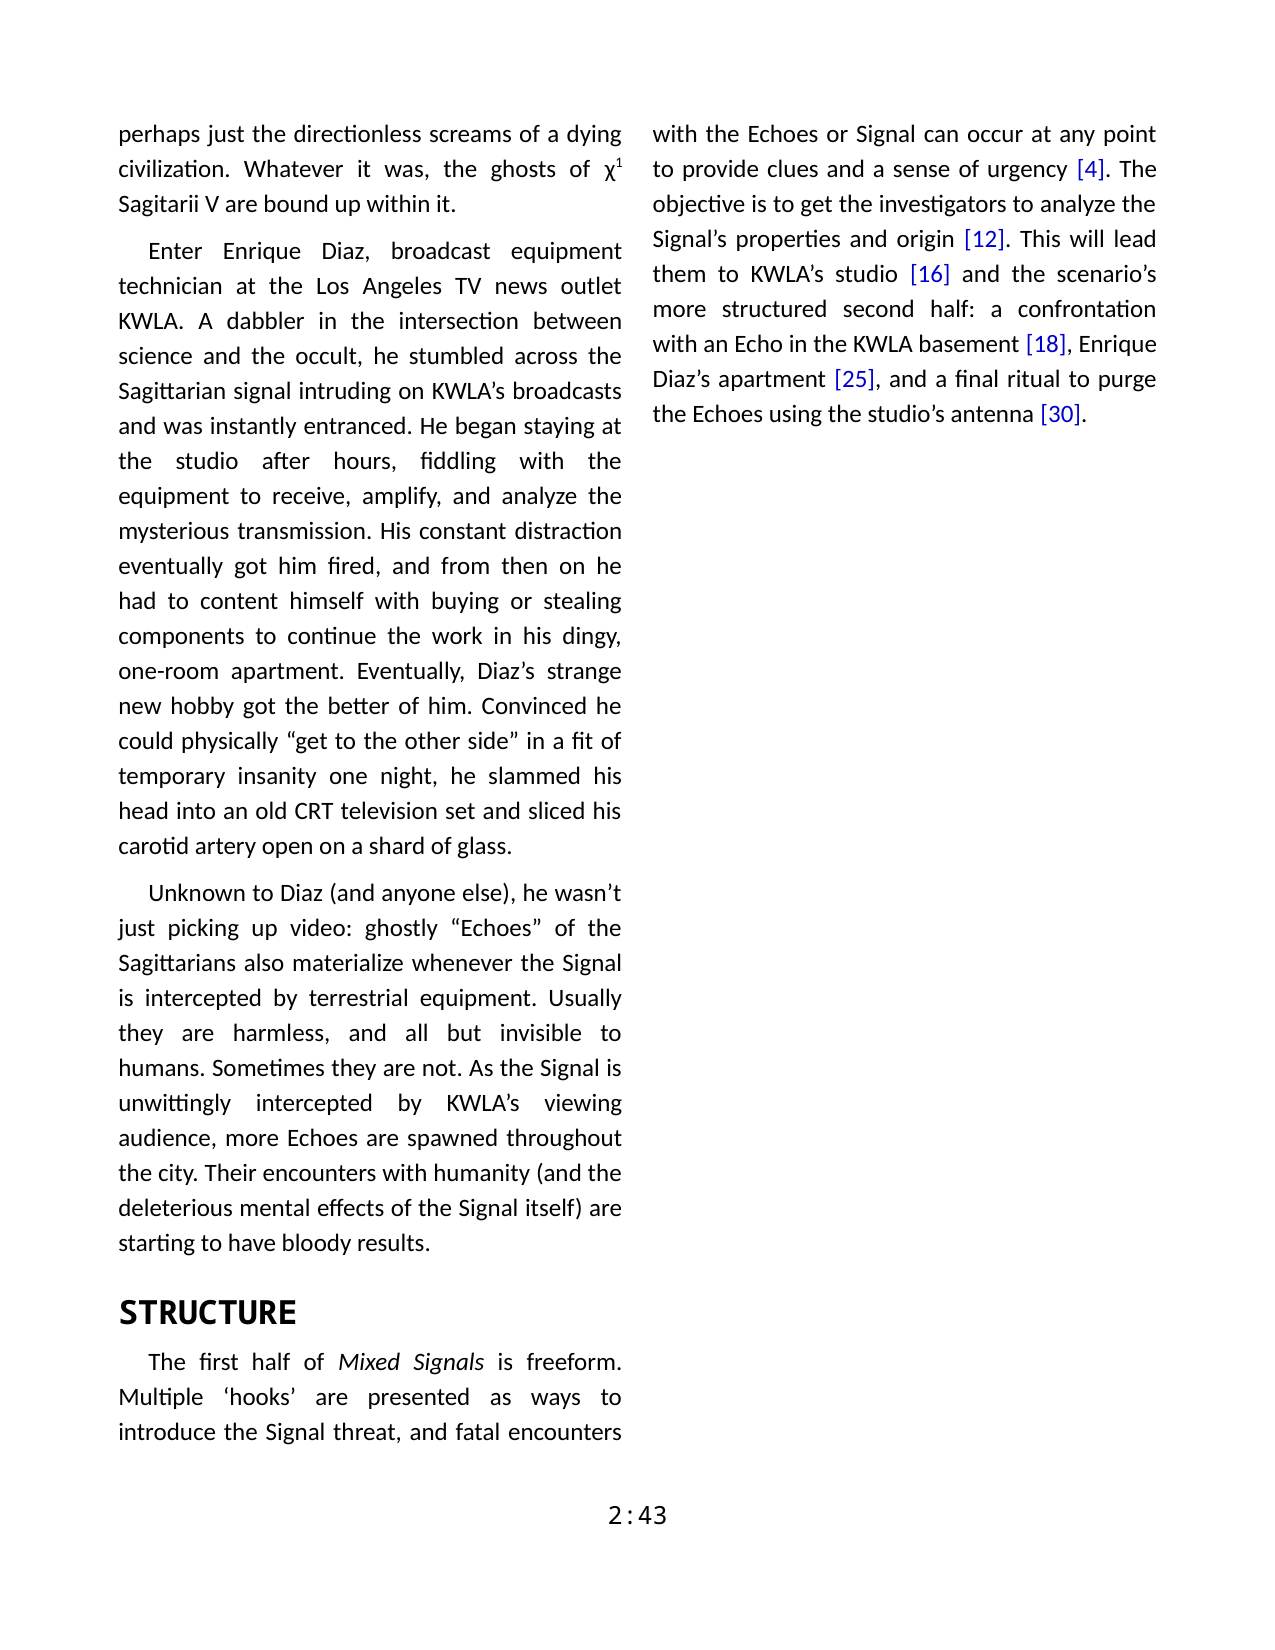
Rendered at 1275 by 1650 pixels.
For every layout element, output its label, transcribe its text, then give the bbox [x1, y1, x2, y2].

text The first half of Mixed Signals is freeform. Multiple ‘hooks’ are presented as ways to introduce the Signal threat, and fatal encounters with the Echoes or Signal can occur at any point to provide clues and a sense of urgency [4]. The objective is to get the investigators to analyze the Signal’s properties and origin [8]. This will lead them to KWLA’s studio [13] and the scenario’s more structured second half: a confrontation with an Echo in the KWLA basement [15], Enrique Diaz’s apartment [21], and a final ritual to purge the Echoes using the studio’s antenna [25]. [652, 118, 1157, 429]
text The first half of Mixed Signals is freeform. Multiple ‘hooks’ are presented as ways to introduce the Signal threat, and fatal encounters with the Echoes or Signal can occur at any point to provide clues and a sense of urgency [4]. The objective is to get the investigators to analyze the Signal’s properties and origin [8]. This will lead them to KWLA’s studio [13] and the scenario’s more structured second half: a confrontation with an Echo in the KWLA basement [15], Enrique Diaz’s apartment [21], and a final ritual to purge the Echoes using the studio’s antenna [25]. [118, 1346, 622, 1447]
subtitle STRUCTURE [118, 1289, 622, 1334]
text Enter Enrique Diaz, broadcast equipment technician at the Los Angeles TV news outlet KWLA. A dabbler in the intersection between science and the occult, he stumbled across the Sagittarian signal intruding on KWLA’s broadcasts and was instantly entranced. He began staying at the studio after hours, fiddling with the equipment to receive, amplify, and analyze the mysterious transmission. His constant distraction eventually got him fired, and from then on he had to content himself with buying or stealing components to continue the work in his dingy, one-room apartment. Eventually, Diaz’s strange new hobby got the better of him. Convinced he could physically “get to the other side” in a fit of temporary insanity one night, he slammed his head into an old CRT television set and sliced his carotid artery open on a shard of glass. [118, 235, 622, 861]
text perhaps just the directionless screams of a dying civilization. Whatever it was, the ghosts of χ1 Sagitarii V are bound up within it. [118, 118, 622, 219]
text Unknown to Diaz (and anyone else), he wasn’t just picking up video: ghostly “Echoes” of the Sagittarians also materialize whenever the Signal is intercepted by terrestrial equipment. Usually they are harmless, and all but invisible to humans. Sometimes they are not. As the Signal is unwittingly intercepted by KWLA’s viewing audience, more Echoes are spawned throughout the city. Their encounters with humanity (and the deleterious mental effects of the Signal itself) are starting to have bloody results. [118, 877, 622, 1258]
